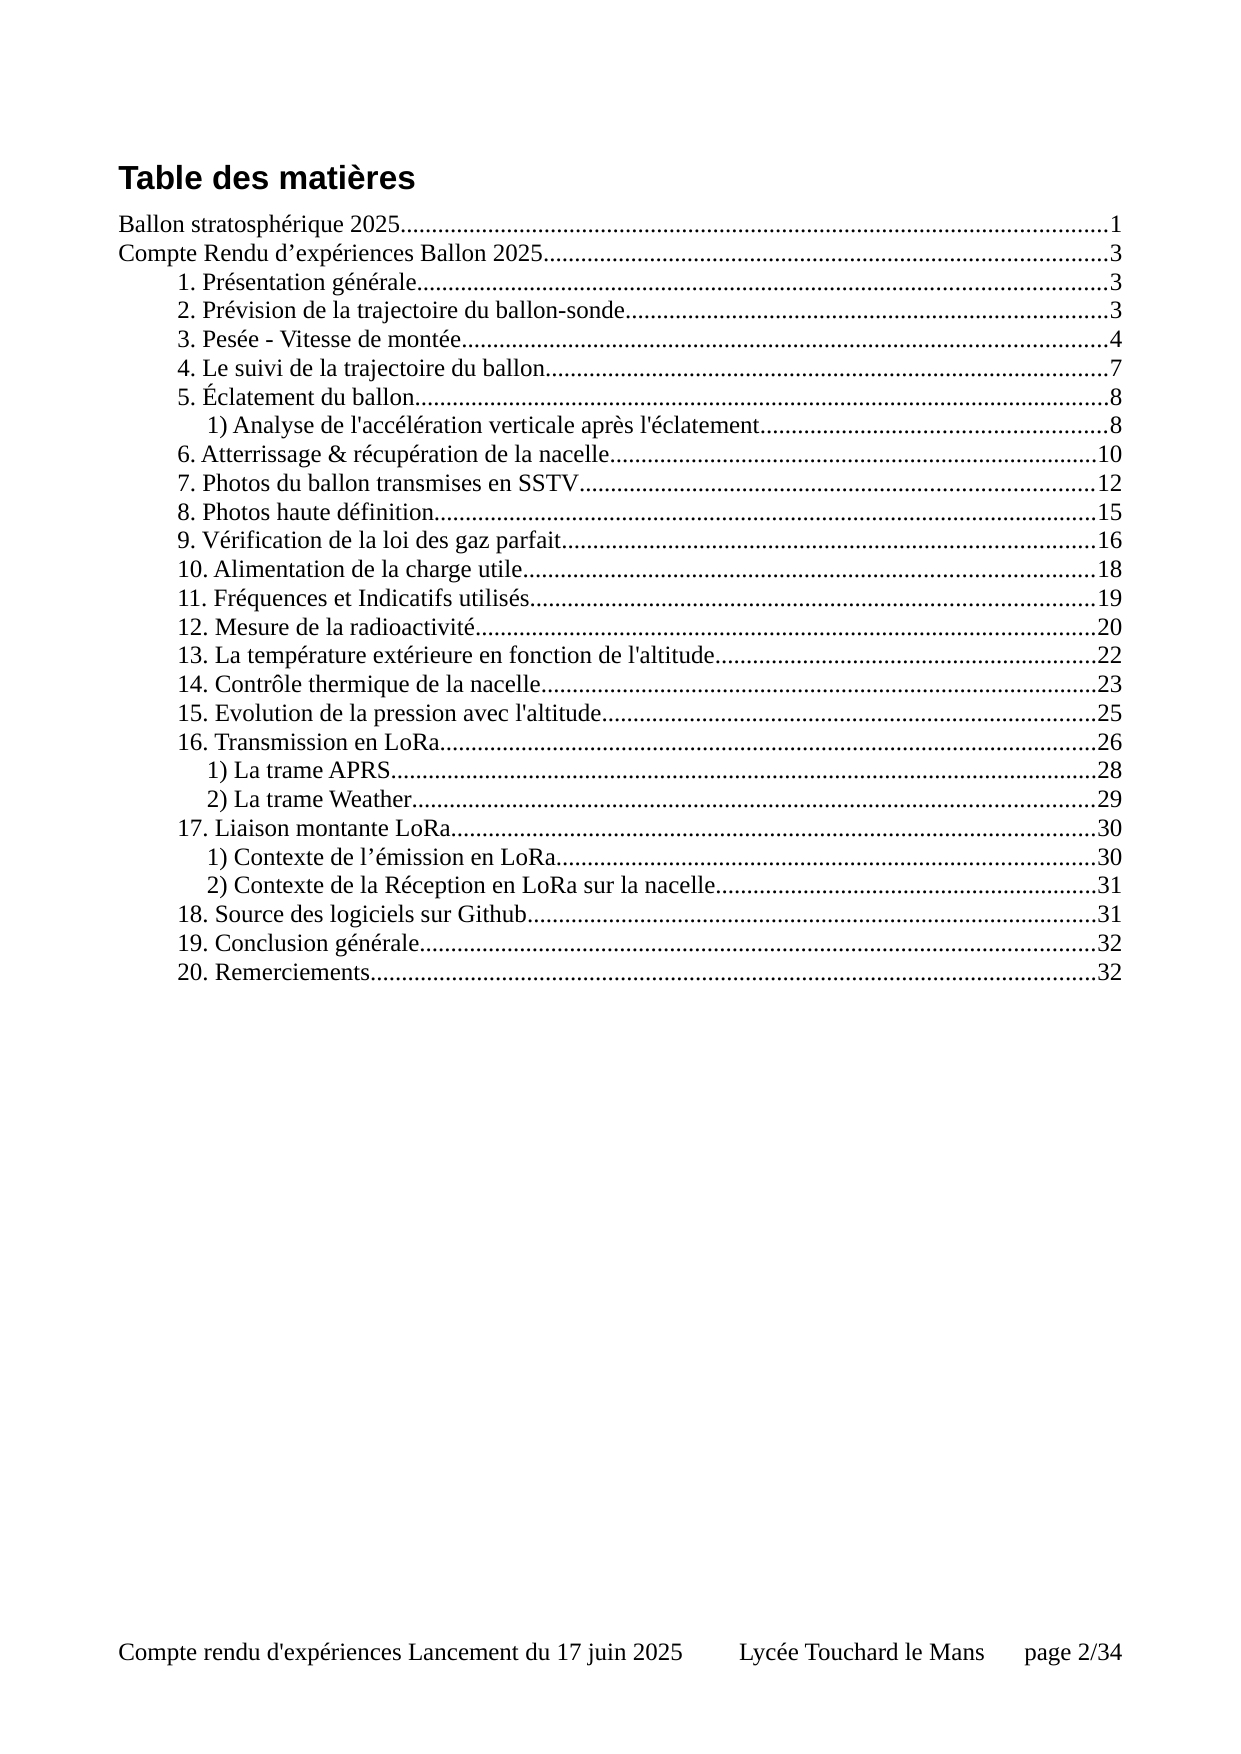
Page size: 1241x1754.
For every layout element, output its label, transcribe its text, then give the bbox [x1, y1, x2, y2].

text 5. Éclatement du ballon 8 [177, 382, 1122, 411]
text 17. Liaison montante LoRa 30 [177, 813, 1122, 842]
text Ballon stratosphérique 2025 1 [118, 209, 1122, 238]
text 1) La trame APRS 28 [207, 756, 1122, 784]
text 2. Prévision de la trajectoire du ballon-sonde 3 [177, 296, 1122, 324]
text 1) Contexte de l’émission en LoRa 30 [207, 842, 1122, 871]
text 19. Conclusion générale 32 [177, 928, 1122, 957]
text 12. Mesure de la radioactivité 20 [177, 612, 1122, 641]
text 2) La trame Weather 29 [207, 784, 1122, 813]
text 10. Alimentation de la charge utile 18 [177, 554, 1122, 583]
text 7. Photos du ballon transmises en SSTV 12 [177, 468, 1122, 497]
text 13. La température extérieure en fonction de l'altitude 22 [177, 641, 1122, 669]
text 14. Contrôle thermique de la nacelle 23 [177, 669, 1122, 698]
text 16. Transmission en LoRa 26 [177, 727, 1122, 756]
text 9. Vérification de la loi des gaz parfait 16 [177, 526, 1122, 554]
text 3. Pesée - Vitesse de montée 4 [177, 324, 1122, 353]
text 18. Source des logiciels sur Github 31 [177, 899, 1122, 928]
text Compte Rendu d’expériences Ballon 2025 3 [118, 238, 1122, 267]
text 15. Evolution de la pression avec l'altitude 25 [177, 698, 1122, 727]
text 1) Analyse de l'accélération verticale après l'éclatement 8 [207, 411, 1122, 439]
text 2) Contexte de la Réception en LoRa sur la nacelle 31 [207, 871, 1122, 899]
text 1. Présentation générale 3 [177, 267, 1122, 296]
text 8. Photos haute définition 15 [177, 497, 1122, 526]
text 6. Atterrissage & récupération de la nacelle 10 [177, 439, 1122, 468]
subtitle Table des matières [118, 158, 1122, 197]
text 20. Remerciements 32 [177, 957, 1122, 986]
text 11. Fréquences et Indicatifs utilisés 19 [177, 583, 1122, 612]
text 4. Le suivi de la trajectoire du ballon 7 [177, 353, 1122, 382]
